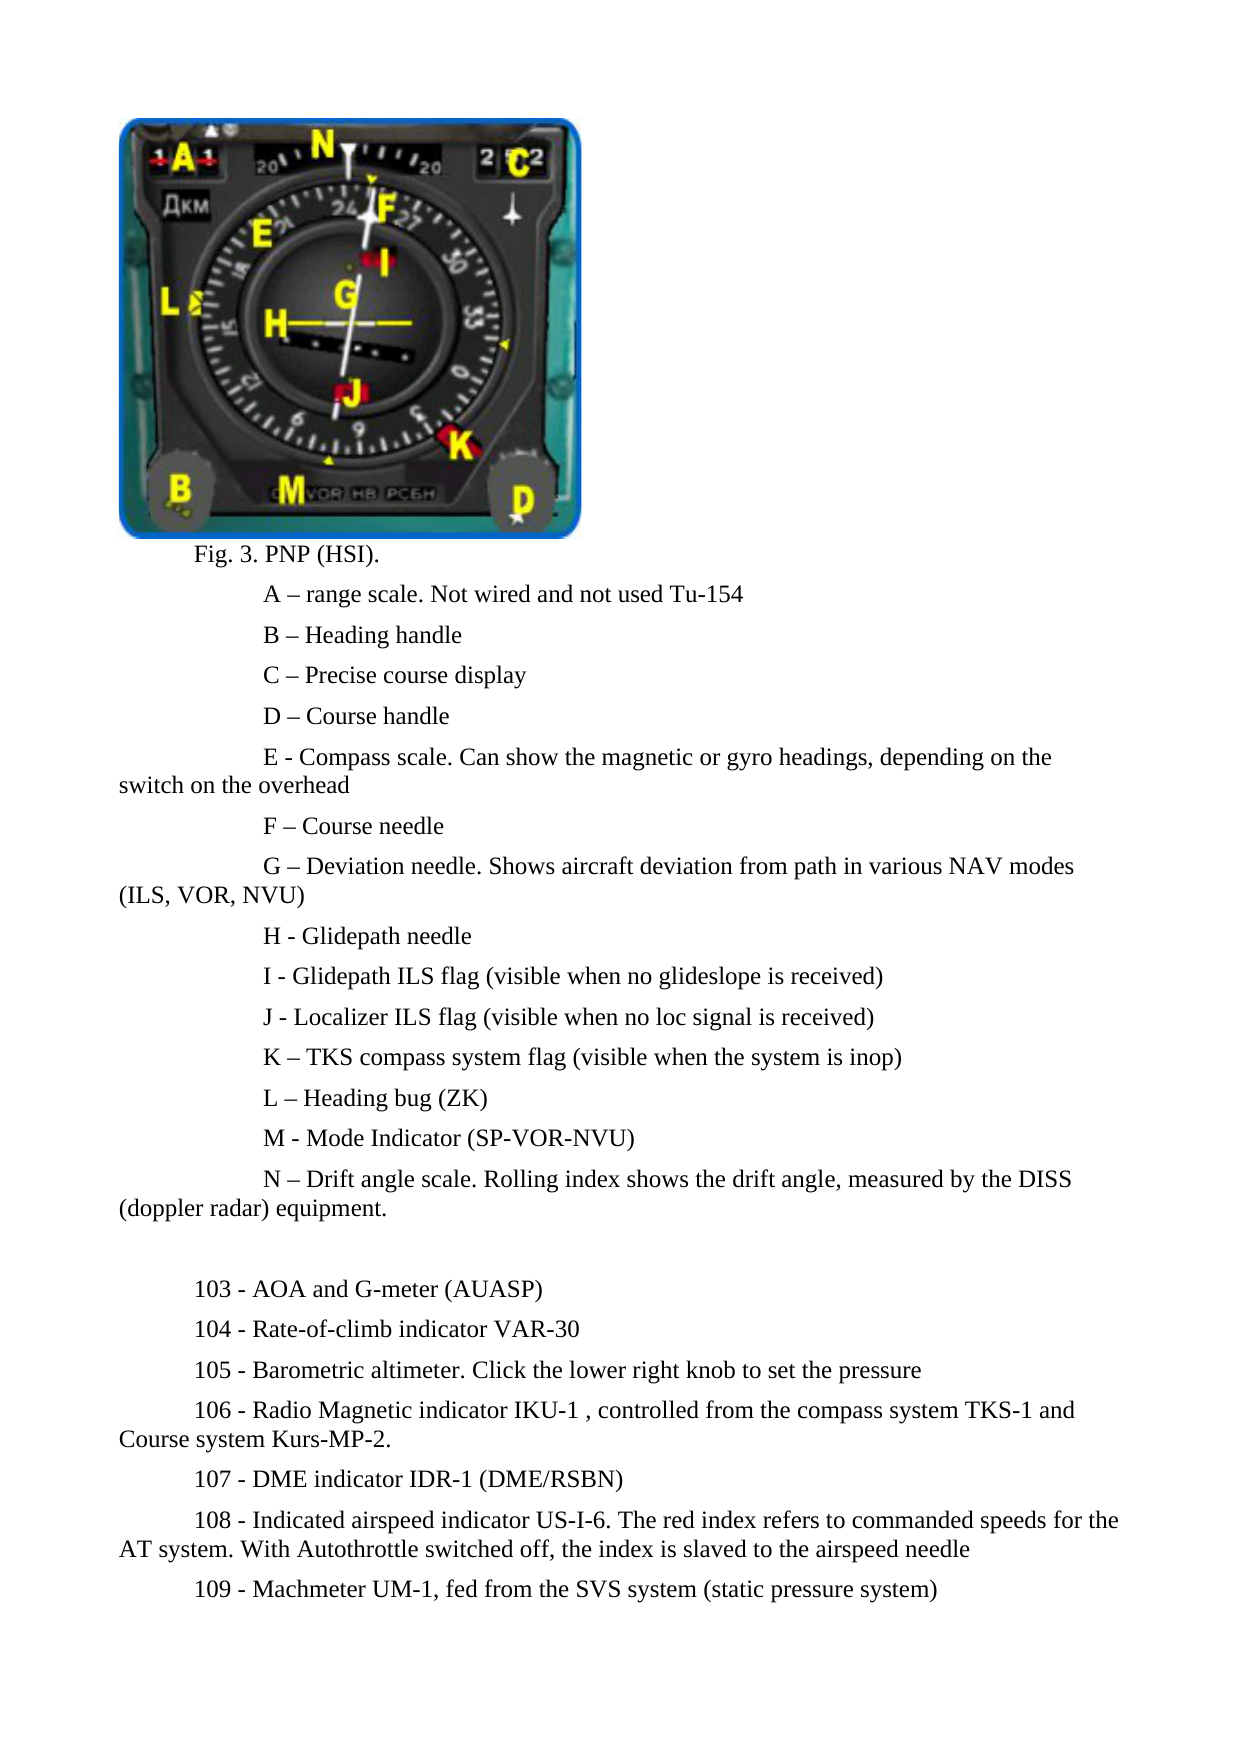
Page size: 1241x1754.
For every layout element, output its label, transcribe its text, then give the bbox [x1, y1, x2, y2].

text Fig. 3. PNP (HSI). [119, 119, 1122, 568]
text 104 - Rate-of-climb indicator VAR-30 [119, 1314, 1122, 1343]
text 108 - Indicated airspeed indicator US-I-6. The red index refers to commanded speeds for the AT system. With Autothrottle switched off, the index is slaved to the airspeed needle [119, 1505, 1122, 1562]
text D – Course handle [119, 701, 1122, 730]
text 107 - DME indicator IDR-1 (DME/RSBN) [119, 1464, 1122, 1493]
text C – Precise course display [119, 661, 1122, 689]
text B – Heading handle [119, 620, 1122, 649]
text 105 - Barometric altimeter. Click the lower right knob to set the pressure [119, 1355, 1122, 1383]
text G – Deviation needle. Shows aircraft deviation from path in various NAV modes (ILS, VOR, NVU) [119, 851, 1122, 909]
text M - Mode Indicator (SP-VOR-NVU) [119, 1123, 1122, 1152]
text 106 - Radio Magnetic indicator IKU-1 , controlled from the compass system TKS-1 and Course system Kurs-MP-2. [119, 1395, 1122, 1453]
picture [118, 118, 582, 539]
text N – Drift angle scale. Rolling index shows the drift angle, measured by the DISS (doppler radar) equipment. [119, 1164, 1122, 1221]
text 103 - AOA and G-meter (AUASP) [119, 1274, 1122, 1302]
text F – Course needle [119, 811, 1122, 840]
text J - Localizer ILS flag (visible when no loc signal is received) [119, 1002, 1122, 1031]
text K – TKS compass system flag (visible when the system is inop) [119, 1042, 1122, 1071]
text I - Glidepath ILS flag (visible when no glideslope is received) [119, 961, 1122, 990]
text A – range scale. Not wired and not used Tu-154 [119, 579, 1122, 608]
text E - Compass scale. Can show the magnetic or gyro headings, depending on the switch on the overhead [119, 742, 1122, 799]
text L – Heading bug (ZK) [119, 1083, 1122, 1112]
text H - Glidepath needle [119, 921, 1122, 949]
text 109 - Machmeter UM-1, fed from the SVS system (static pressure system) [119, 1574, 1122, 1603]
